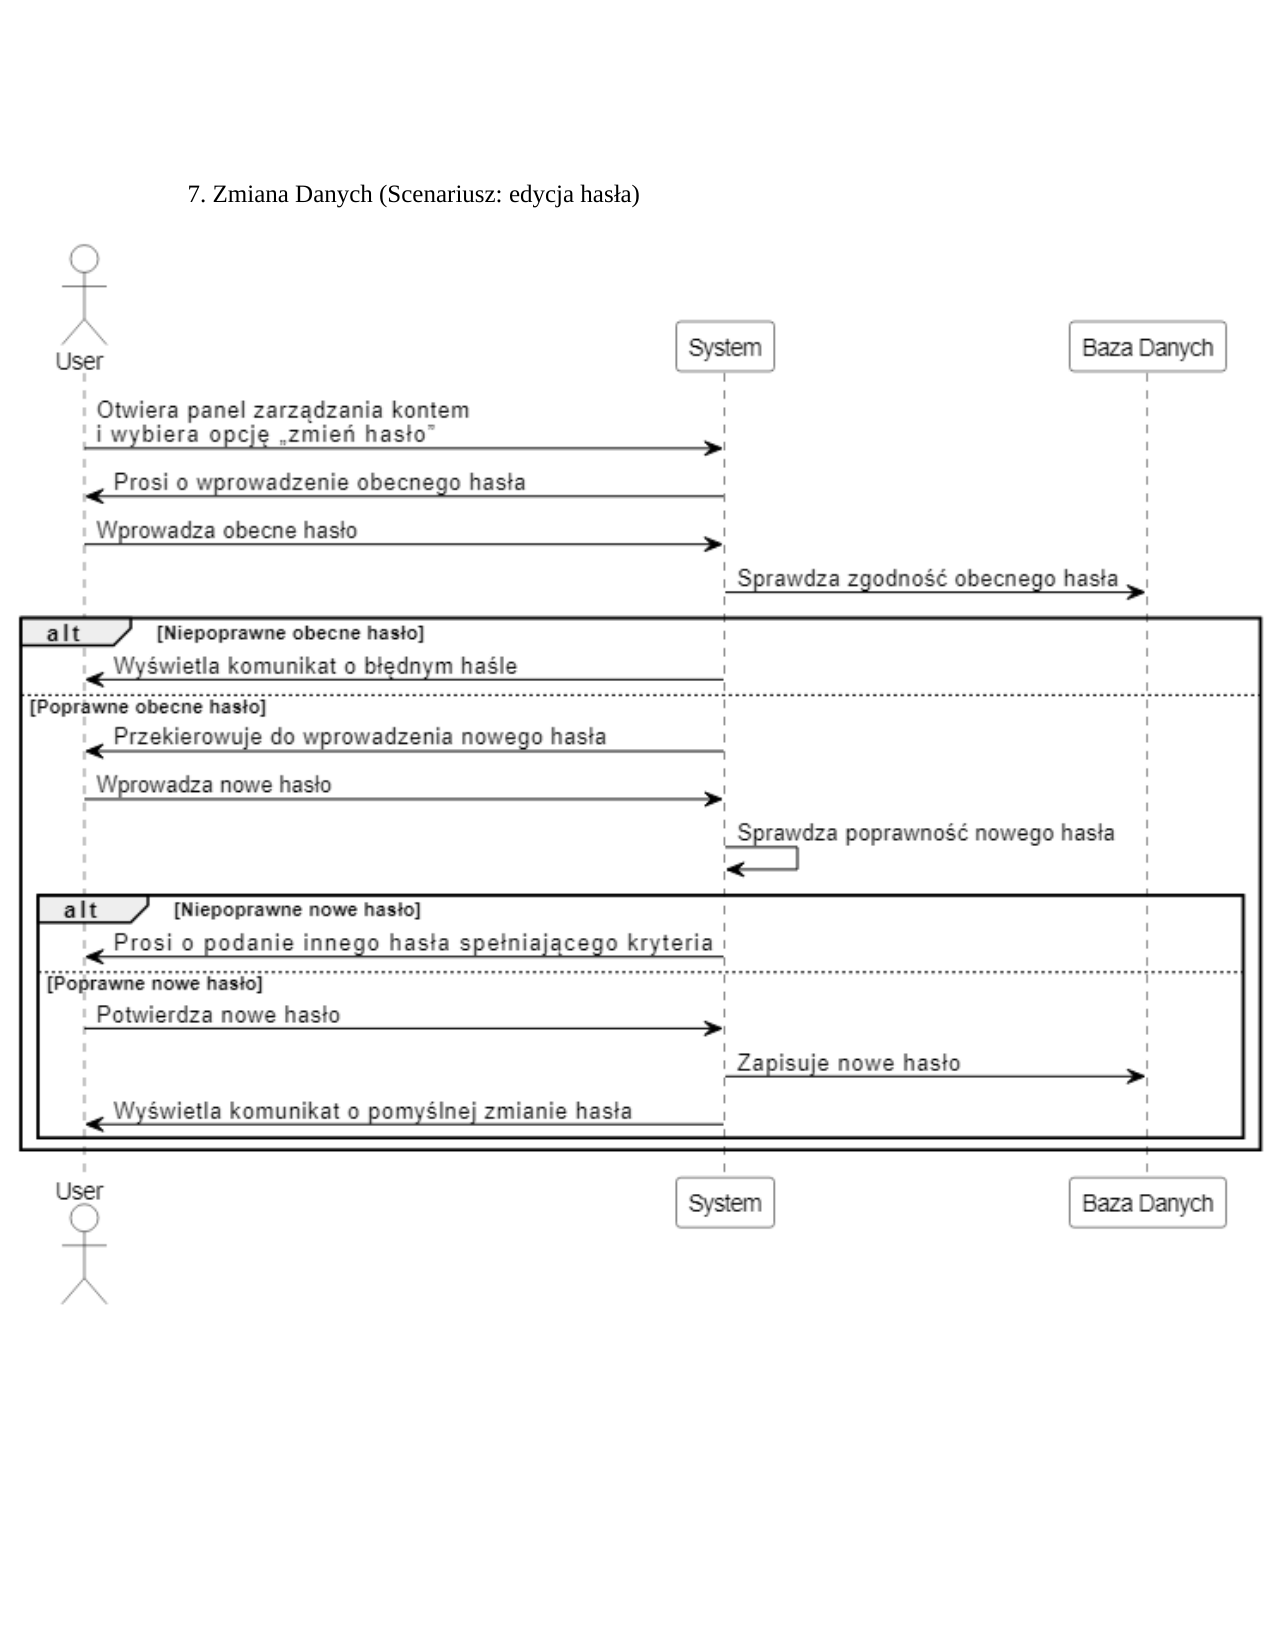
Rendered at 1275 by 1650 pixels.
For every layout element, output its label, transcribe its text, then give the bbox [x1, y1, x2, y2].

text 7. Zmiana Danych (Scenariusz: edycja hasła) [187, 179, 1087, 207]
picture [4, 236, 1272, 1315]
